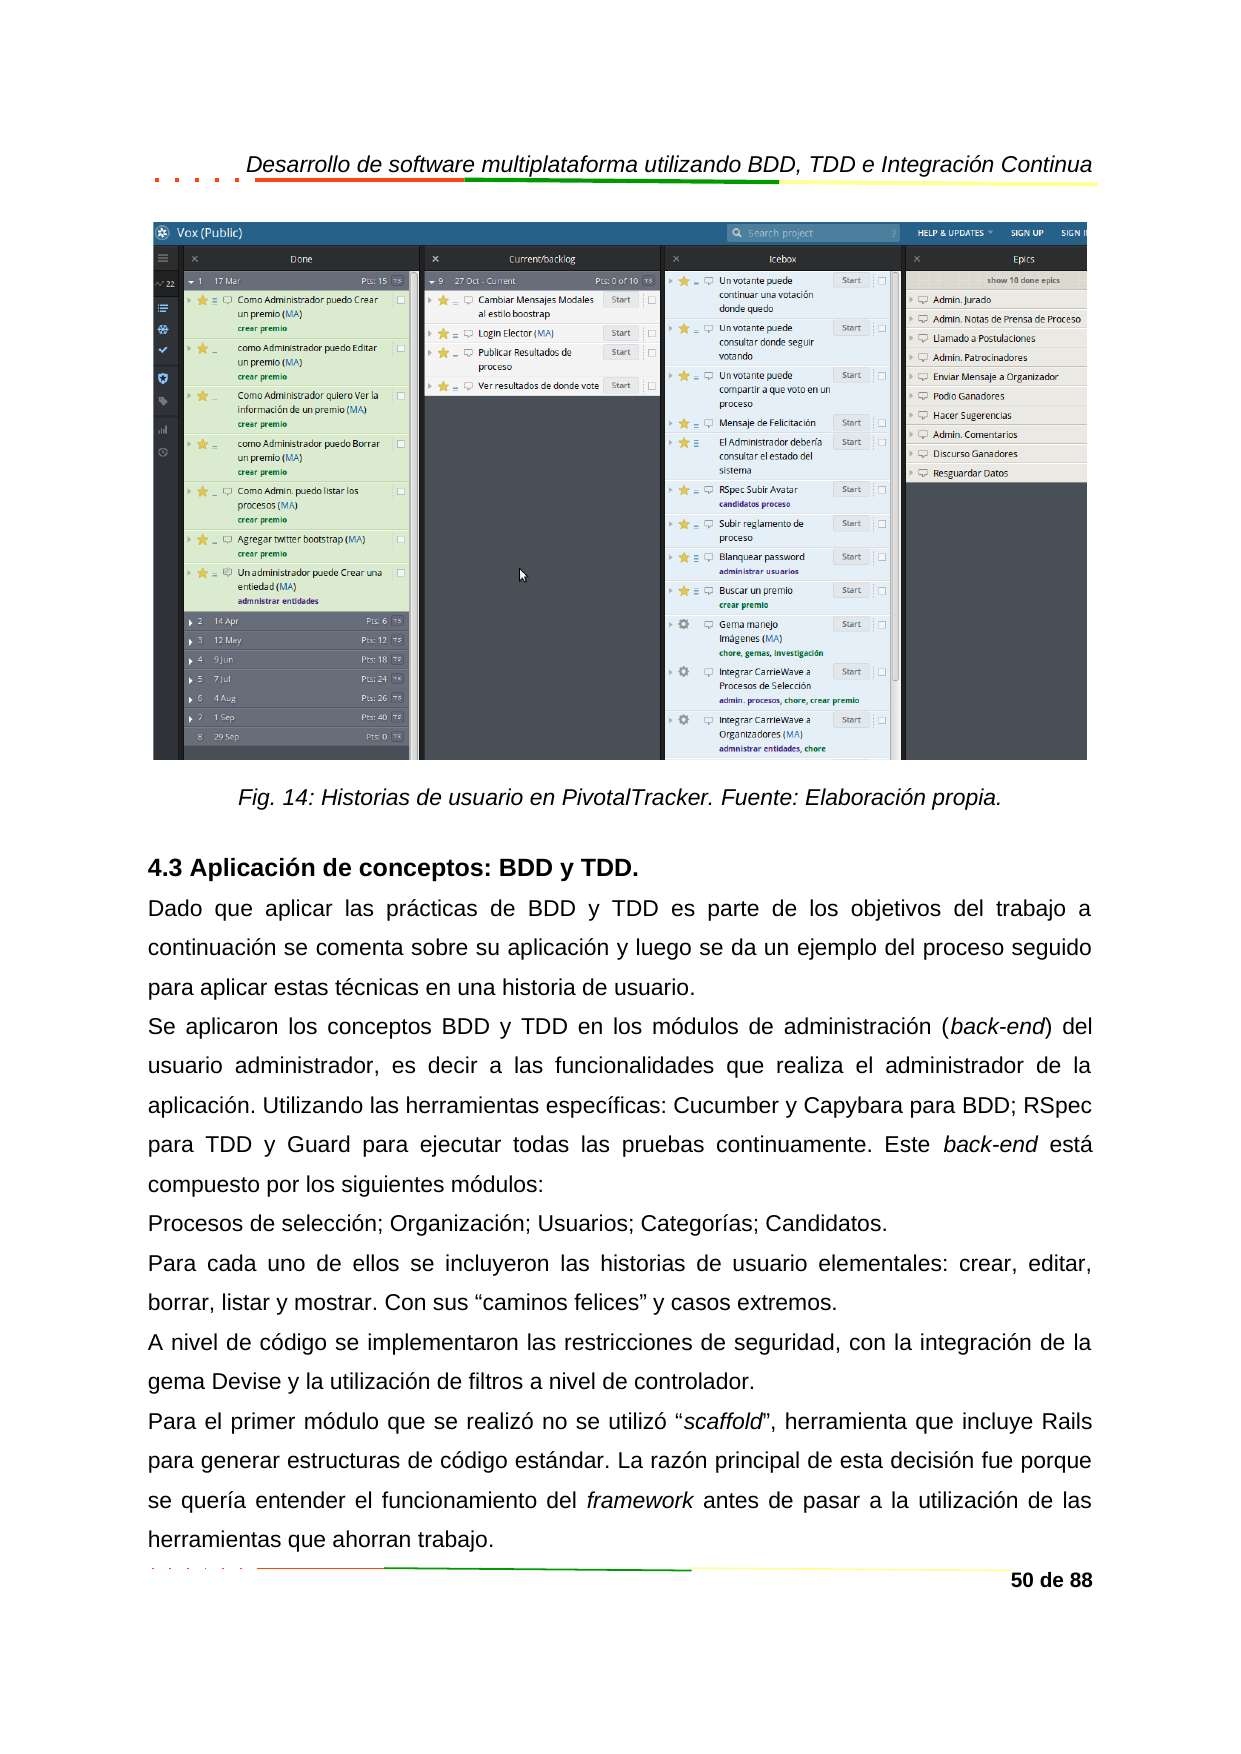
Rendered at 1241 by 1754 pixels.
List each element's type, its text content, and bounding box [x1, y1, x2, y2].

picture [153, 222, 1087, 760]
text Procesos de selección; Organización; Usuarios; Categorías; Candidatos. [148, 1210, 1093, 1237]
table_header [148, 217, 1093, 765]
text A nivel de código se implementaron las restricciones de seguridad, con la integración de la gema Devise y la utilización de filtros a nivel de controlador. [148, 1329, 1093, 1394]
text Para el primer módulo que se realizó no se utilizó “scaffold”, herramienta que incluye Rails para generar estructuras de código estándar. La razón principal de esta decisión fue porque se quería entender el funcionamiento del framework antes de pasar a la utilización de las herramientas que ahorran trabajo. [148, 1408, 1093, 1552]
table_cell Fig. 14: Historias de usuario en PivotalTracker. Fuente: Elaboración propia. [148, 765, 1093, 828]
text Para cada uno de ellos se incluyeron las historias de usuario elementales: crear, editar, borrar, listar y mostrar. Con sus “caminos felices” y casos extremos. [148, 1250, 1093, 1316]
text Se aplicaron los conceptos BDD y TDD en los módulos de administración (back-end) del usuario administrador, es decir a las funcionalidades que realiza el administrador de la aplicación. Utilizando las herramientas específicas: Cucumber y Capybara para BDD; RSpec para TDD y Guard para ejecutar todas las pruebas continuamente. Este back-end está compuesto por los siguientes módulos: [148, 1013, 1093, 1197]
text Dado que aplicar las prácticas de BDD y TDD es parte de los objetivos del trabajo a continuación se comenta sobre su aplicación y luego se da un ejemplo del proceso seguido para aplicar estas técnicas en una historia de usuario. [148, 894, 1093, 1000]
subtitle 4.3 Aplicación de conceptos: BDD y TDD. [148, 853, 1093, 882]
